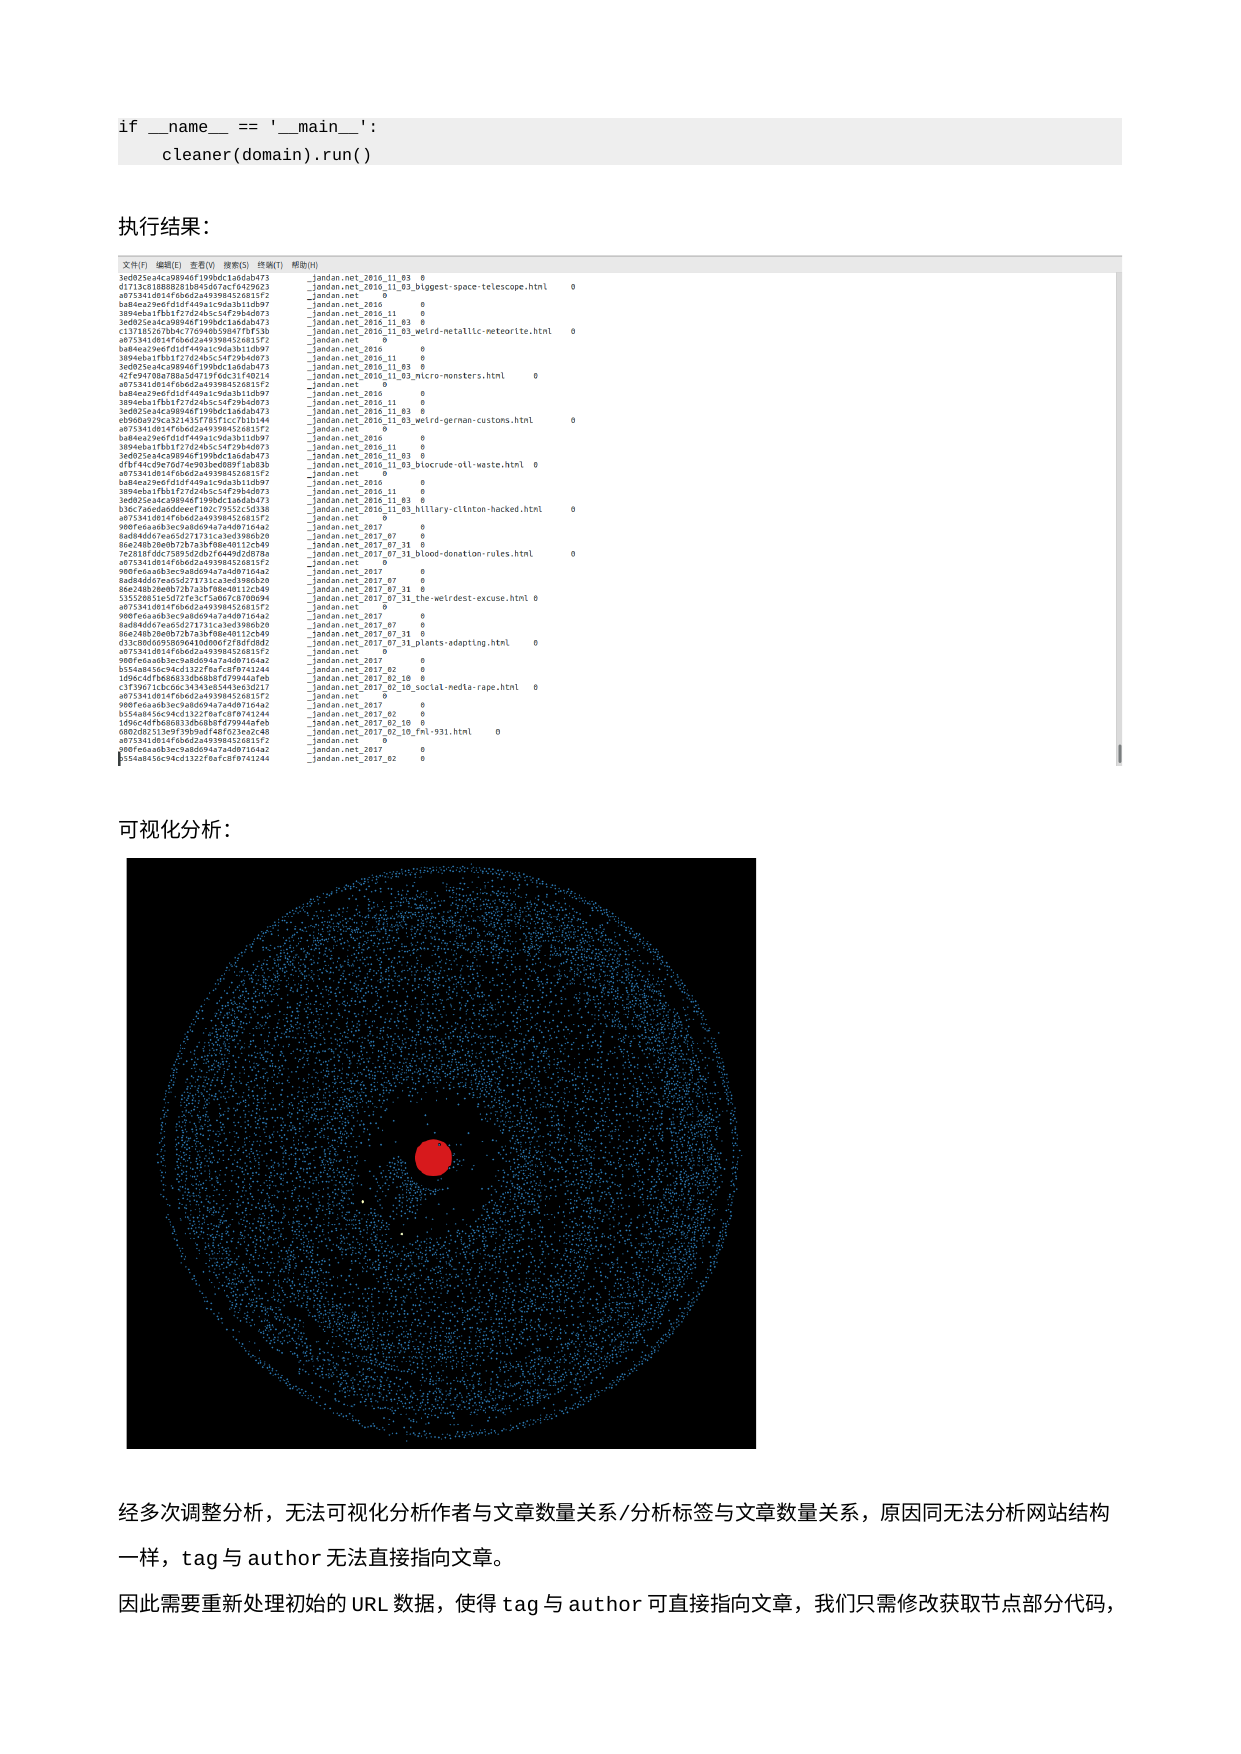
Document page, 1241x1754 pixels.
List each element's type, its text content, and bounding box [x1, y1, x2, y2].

text 因此需要重新处理初始的URL数据，使得tag与author可直接指向文章，我们只需修改获取节点部分代码，不使用/符号分割，这样就能保留原路径。 [118, 1587, 1122, 1618]
text cleaner(domain).run() [118, 146, 1122, 165]
text if __name__ == '__main__': [118, 118, 1122, 137]
picture [118, 255, 1123, 766]
text 执行结果： [118, 210, 1122, 240]
text 可视化分析： [118, 813, 1122, 843]
text 经多次调整分析，无法可视化分析作者与文章数量关系/分析标签与文章数量关系，原因同无法分析网站结构一样，tag与author无法直接指向文章。 [118, 1496, 1122, 1572]
picture [126, 858, 757, 1449]
